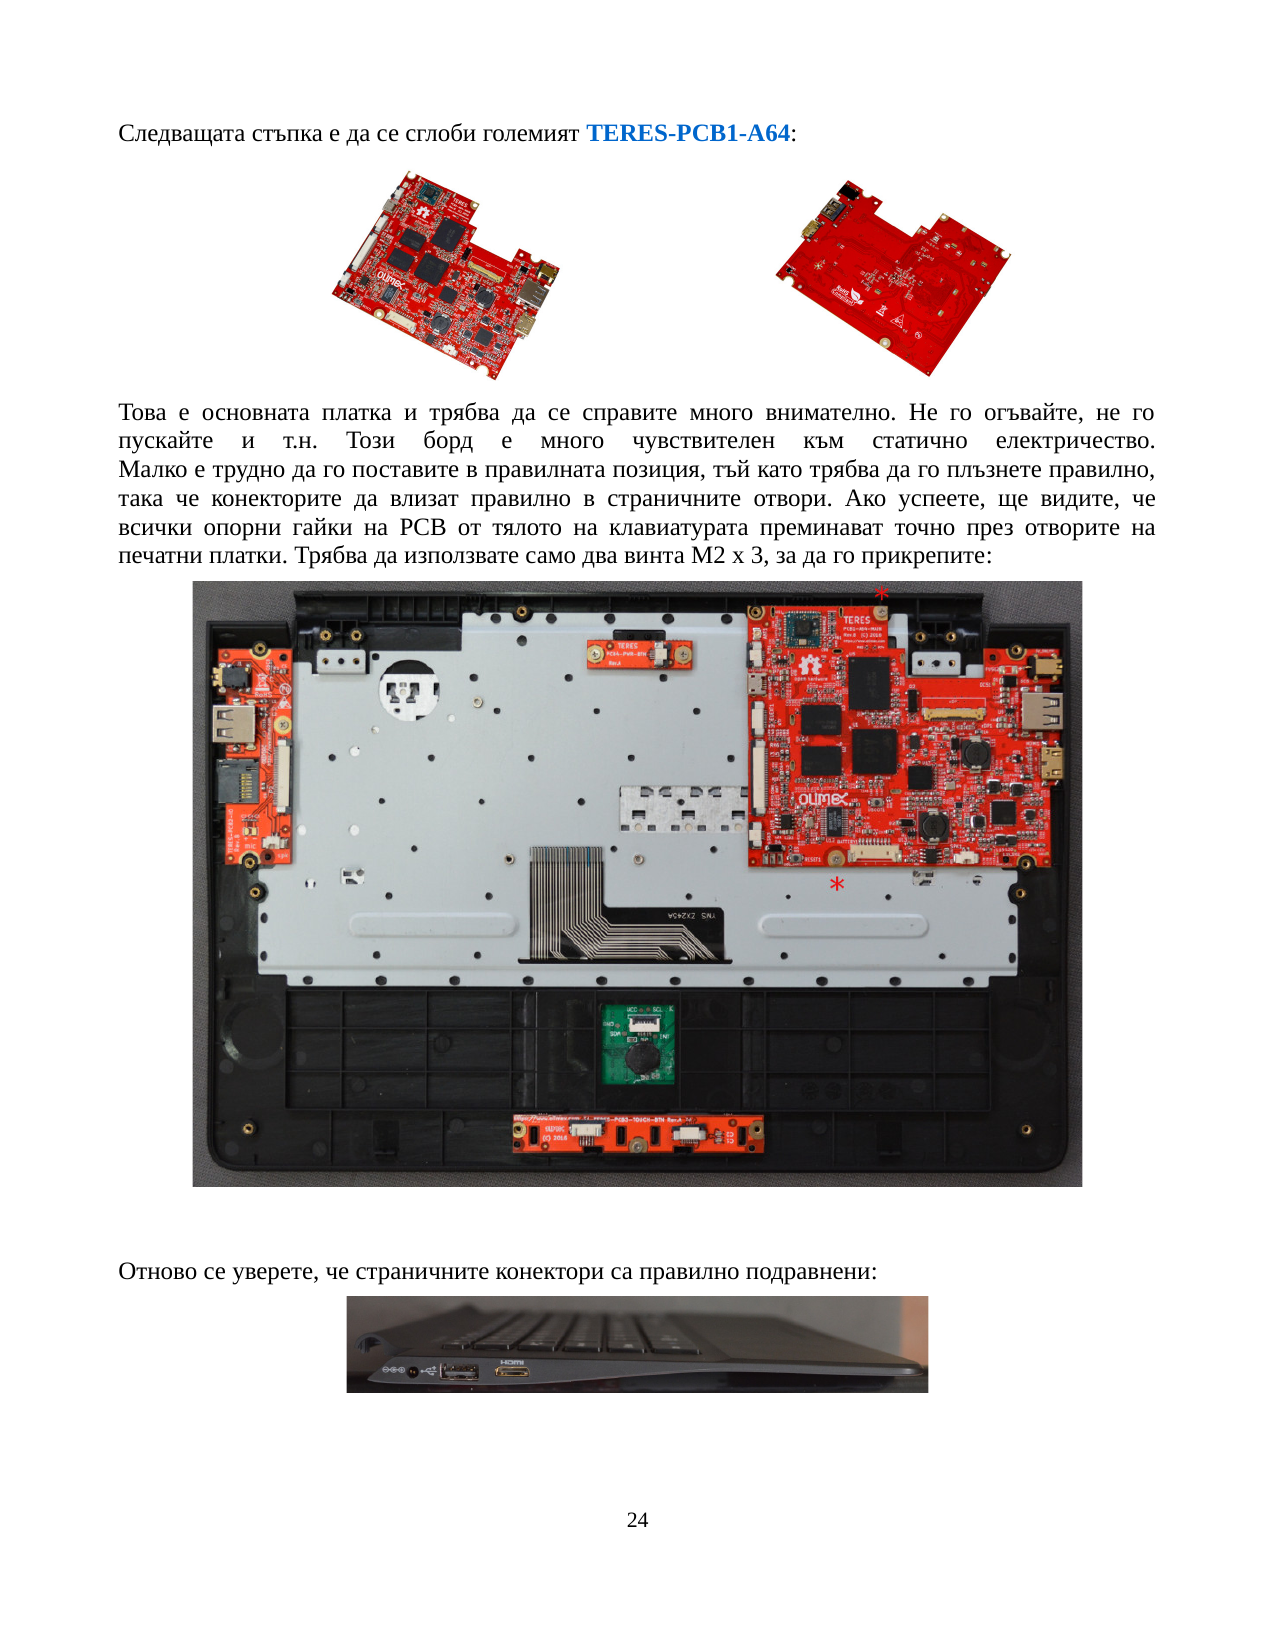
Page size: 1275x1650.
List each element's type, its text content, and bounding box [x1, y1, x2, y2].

text Следващата стъпка е да се сглоби големият TERES-PCB1-A64: [118, 118, 1157, 147]
picture [758, 170, 1028, 387]
text Това е основната платка и трябва да се справите много внимателно. Не го огъвайте, не го пускайте и т.н. Този борд е много чувствителен към статично електричество. Малко е трудно да го поставите в правилната позиция, тъй като трябва да го плъзнете правилно, така че конекторите да влизат правилно в страничните отвори. Ако успеете, ще видите, че всички опорни гайки на PCB от тялото на клавиатурата преминават точно през отворите на печатни платки. Трябва да използвате само два винта M2 x 3, за да го прикрепите: [118, 159, 1157, 569]
picture [346, 1296, 929, 1393]
picture [192, 581, 1083, 1187]
picture [311, 154, 581, 397]
text Отново се уверете, че страничните конектори са правилно подравнени: [118, 1227, 1157, 1284]
